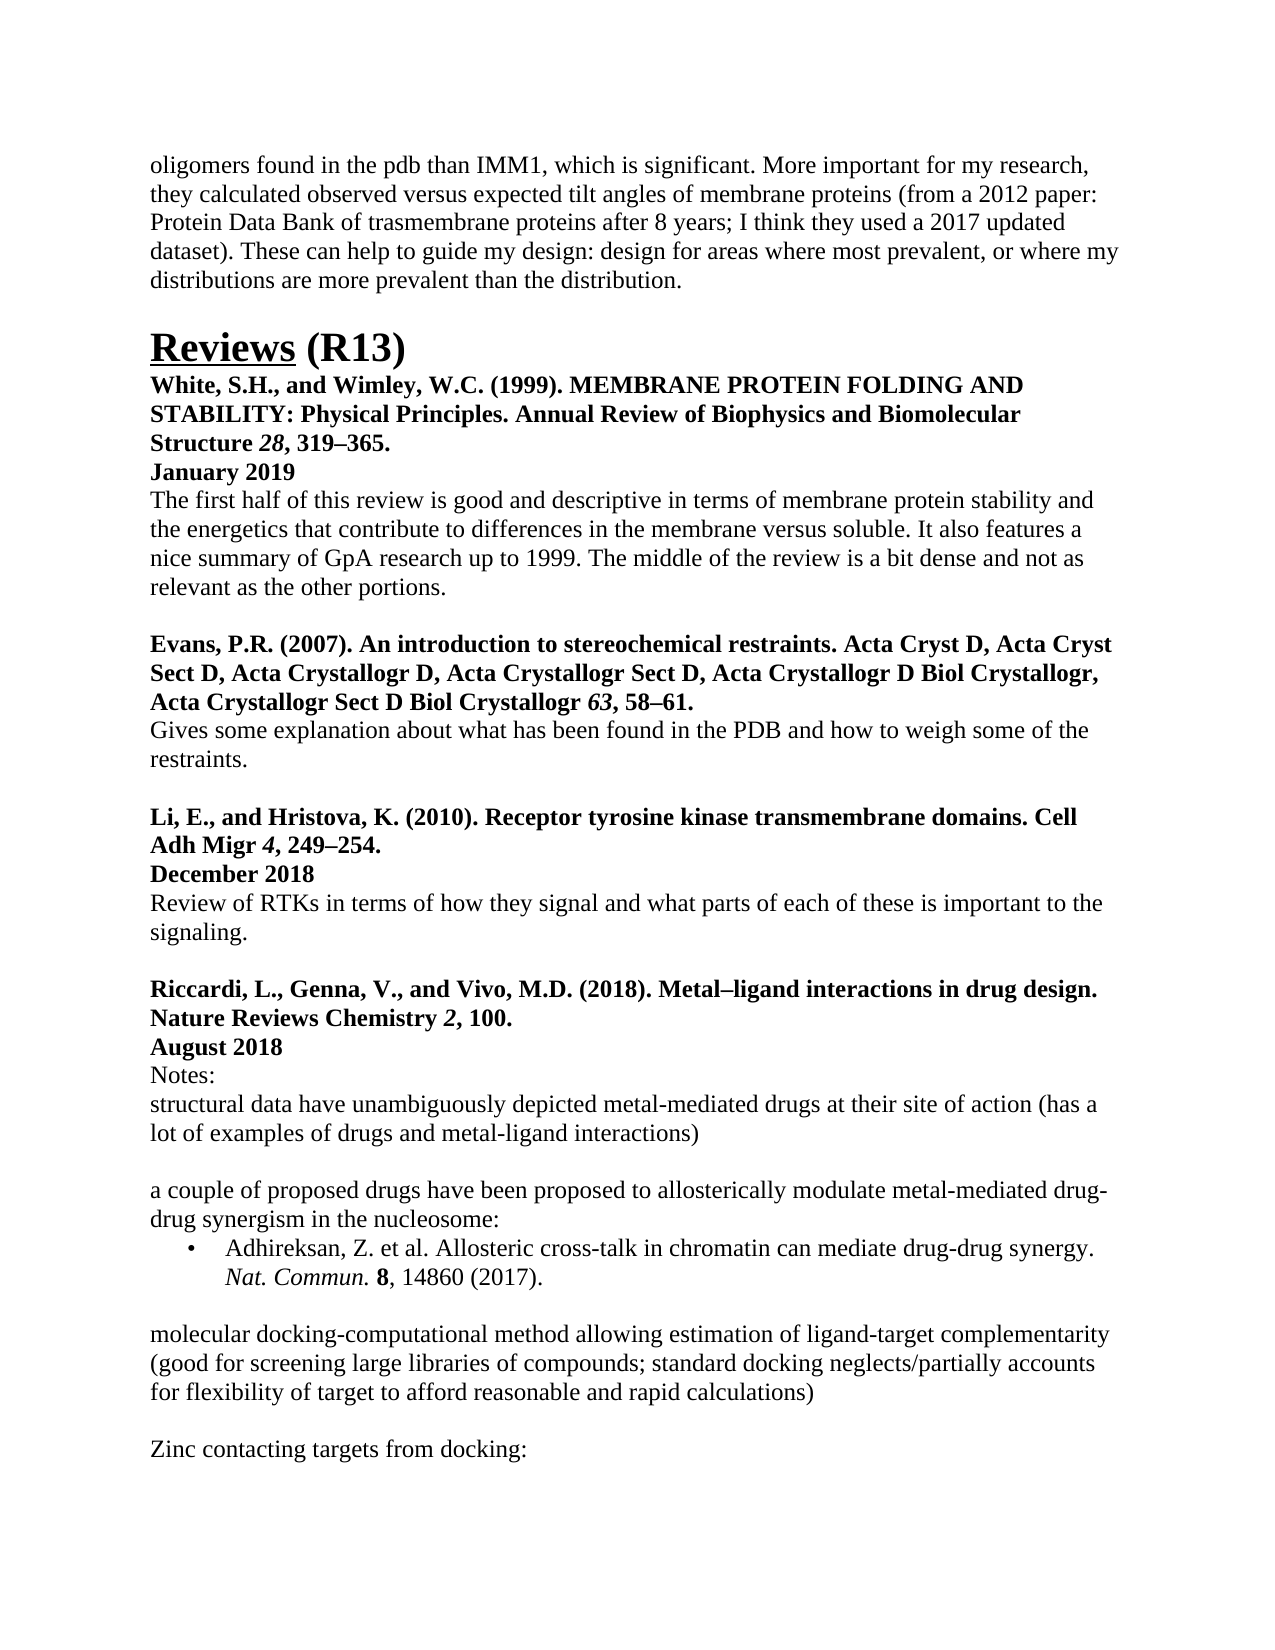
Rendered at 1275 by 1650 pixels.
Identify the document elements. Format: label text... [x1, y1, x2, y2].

text molecular docking-computational method allowing estimation of ligand-target complementarity (good for screening large libraries of compounds; standard docking neglects/partially accounts for flexibility of target to afford reasonable and rapid calculations) [150, 1319, 1125, 1405]
text Review of RTKs in terms of how they signal and what parts of each of these is important to the signaling. [150, 888, 1125, 945]
text structural data have unambiguously depicted metal-mediated drugs at their site of action (has a lot of examples of drugs and metal-ligand interactions) [150, 1089, 1125, 1147]
text Evans, P.R. (2007). An introduction to stereochemical restraints. Acta Cryst D, Acta Cryst Sect D, Acta Crystallogr D, Acta Crystallogr Sect D, Acta Crystallogr D Biol Crystallogr, Acta Crystallogr Sect D Biol Crystallogr 63, 58–61. [150, 629, 1125, 715]
text Gives some explanation about what has been found in the PDB and how to weigh some of the restraints. [150, 715, 1125, 773]
text oligomers found in the pdb than IMM1, which is significant. More important for my research, they calculated observed versus expected tilt angles of membrane proteins (from a 2012 paper: Protein Data Bank of trasmembrane proteins after 8 years; I think they used a 2017 updated dataset). These can help to guide my design: design for areas where most prevalent, or where my distributions are more prevalent than the distribution. [150, 150, 1125, 294]
text Reviews (R13) [150, 322, 1125, 370]
text Riccardi, L., Genna, V., and Vivo, M.D. (2018). Metal–ligand interactions in drug design. Nature Reviews Chemistry 2, 100. [150, 974, 1125, 1032]
text August 2018 [150, 1032, 1125, 1060]
text a couple of proposed drugs have been proposed to allosterically modulate metal-mediated drug-drug synergism in the nucleosome: [150, 1175, 1125, 1233]
text January 2019 [150, 457, 1125, 485]
text Li, E., and Hristova, K. (2010). Receptor tyrosine kinase transmembrane domains. Cell Adh Migr 4, 249–254. [150, 802, 1125, 859]
text White, S.H., and Wimley, W.C. (1999). MEMBRANE PROTEIN FOLDING AND STABILITY: Physical Principles. Annual Review of Biophysics and Biomolecular Structure 28, 319–365. [150, 370, 1125, 457]
list Adhireksan, Z. et al. Allosteric cross-talk in chromatin can mediate drug-drug synergy. Nat. Commun. 8, 14860 (2017). [187, 1233, 1125, 1290]
text December 2018 [150, 859, 1125, 888]
text The first half of this review is good and descriptive in terms of membrane protein stability and the energetics that contribute to differences in the membrane versus soluble. It also features a nice summary of GpA research up to 1999. The middle of the review is a bit dense and not as relevant as the other portions. [150, 485, 1125, 600]
text Zinc contacting targets from docking: [150, 1434, 1125, 1463]
text Notes: [150, 1060, 1125, 1089]
